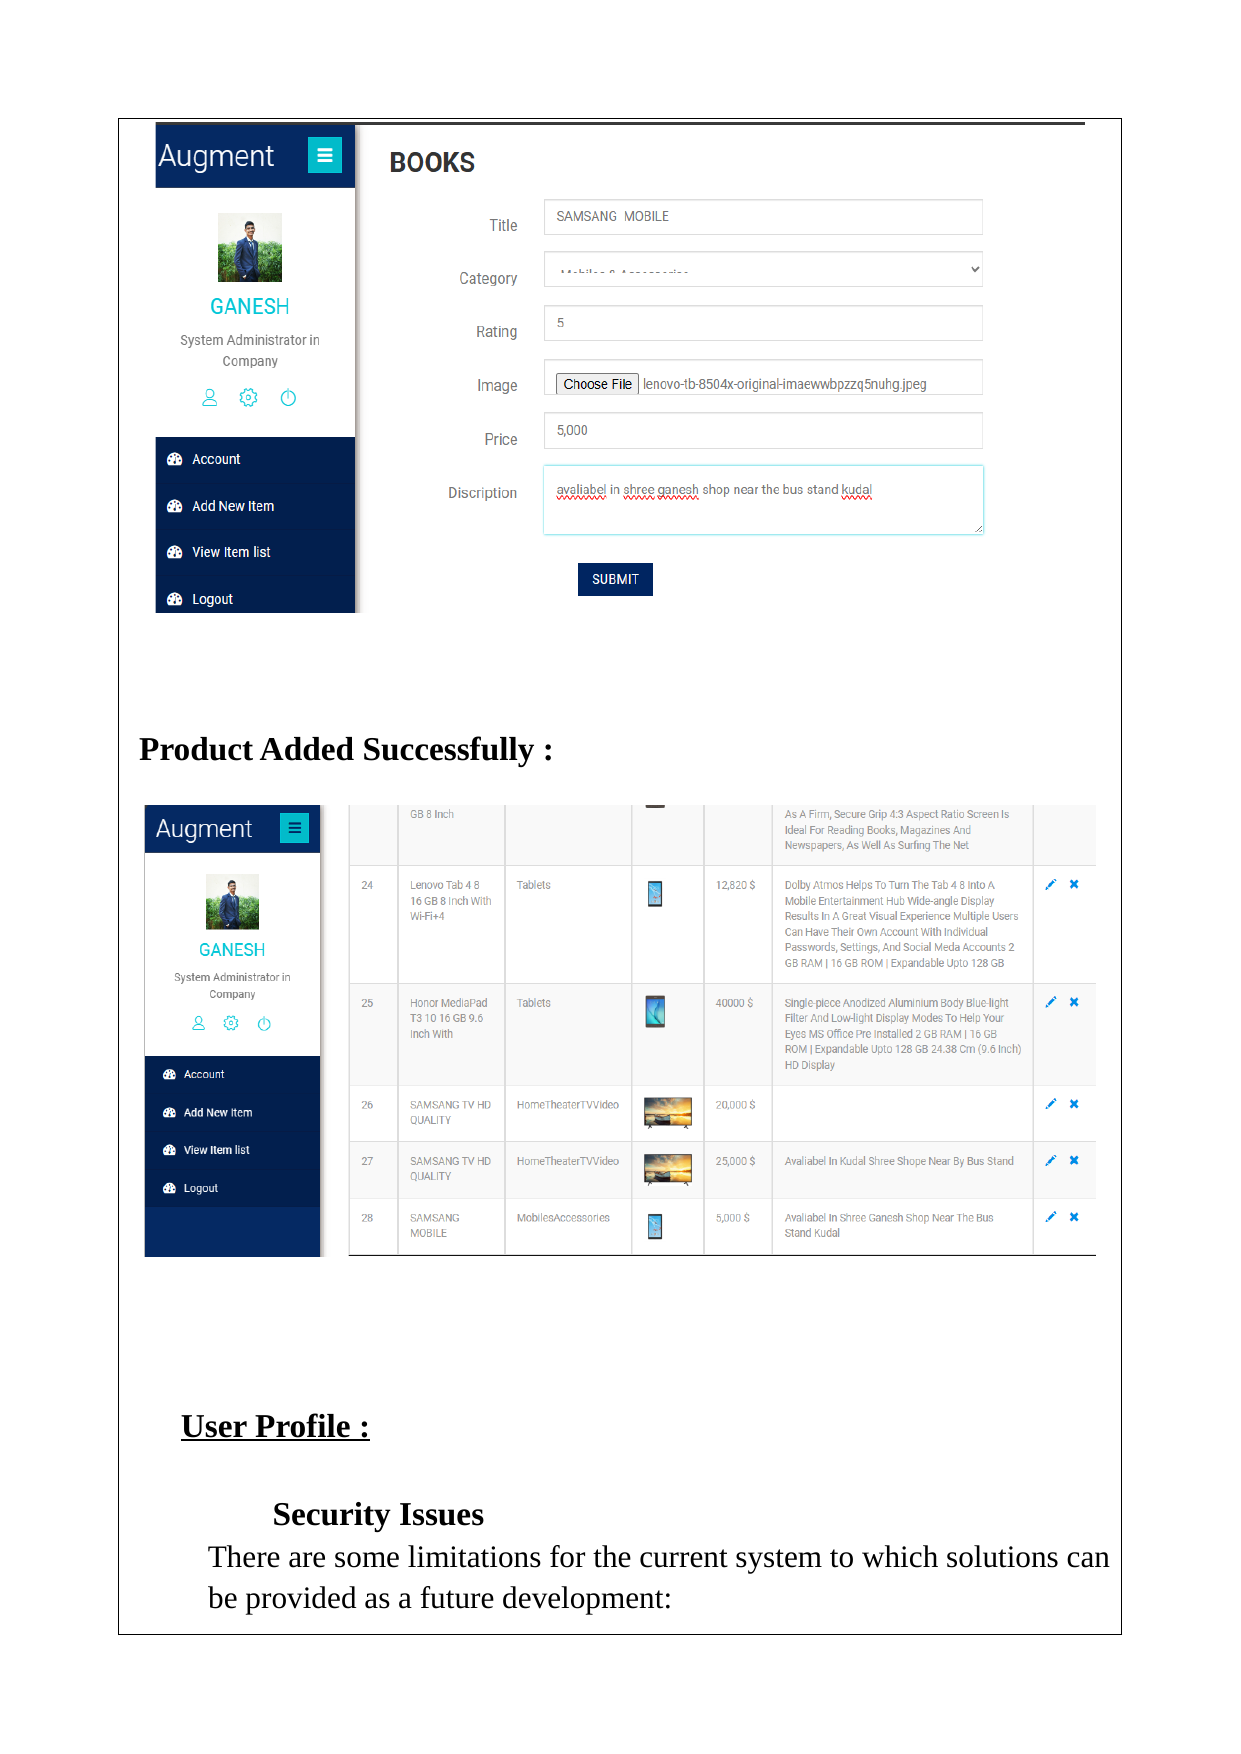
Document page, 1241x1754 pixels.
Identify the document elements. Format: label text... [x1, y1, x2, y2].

text There are some limitations for the current system to which solutions can [122, 1538, 1118, 1574]
picture [155, 122, 1085, 613]
text be provided as a future development: [122, 1579, 1118, 1615]
picture [144, 805, 1096, 1257]
text User Profile : [122, 1406, 1118, 1444]
text Product Added Successfully : [122, 729, 1118, 767]
text Security Issues [122, 1494, 1118, 1532]
